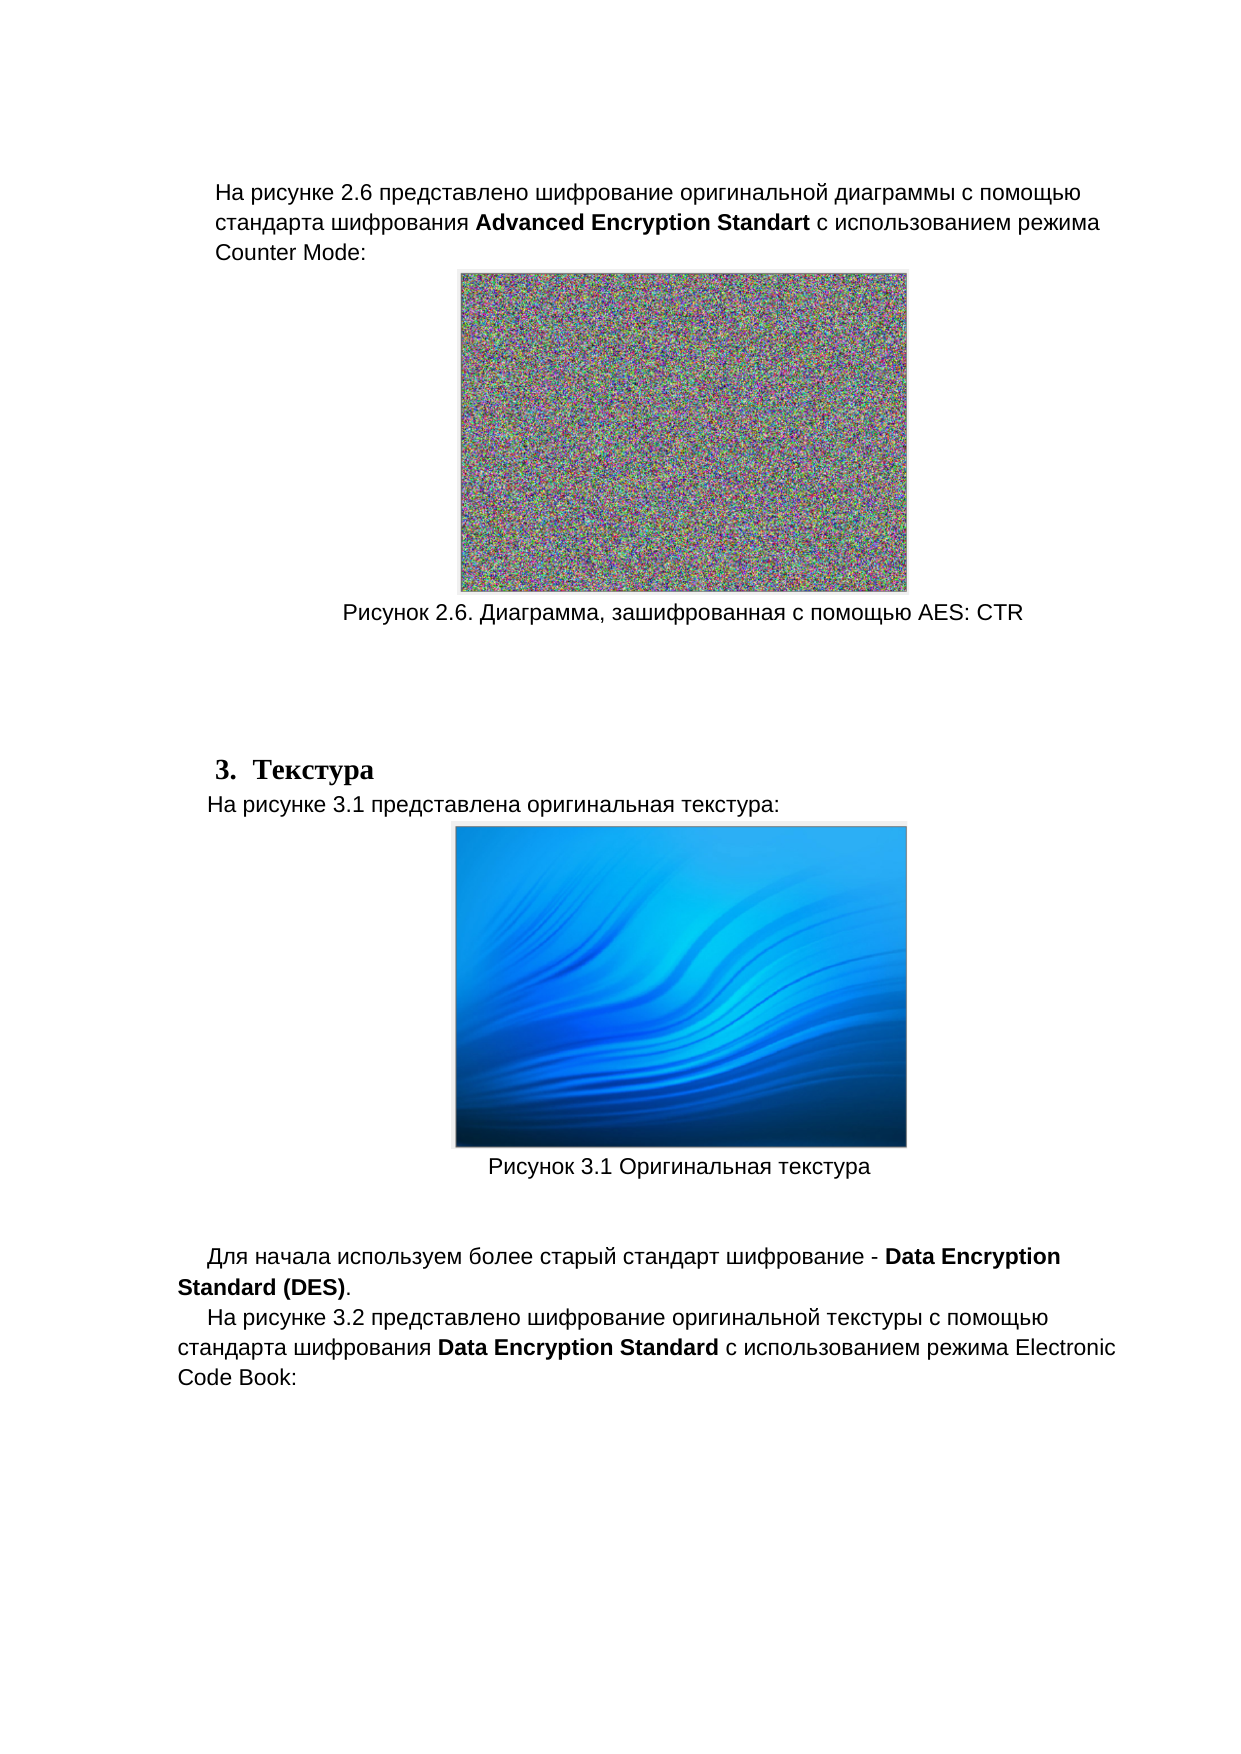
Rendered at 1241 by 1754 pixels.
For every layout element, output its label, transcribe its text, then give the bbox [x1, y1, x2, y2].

text На рисунке 3.2 представлено шифрование оригинальной текстуры с помощью стандарта шифрования Data Encryption Standard с использованием режима Electronic Code Book: [177, 1304, 1152, 1391]
picture [457, 269, 910, 595]
text На рисунке 2.6 представлено шифрование оригинальной диаграммы с помощью стандарта шифрования Advanced Encryption Standart с использованием режима Counter Mode: [215, 178, 1152, 265]
text Рисунок 3.1 Оригинальная текстура [177, 1153, 1152, 1179]
text Рисунок 2.6. Диаграмма, зашифрованная с помощью AES: CTR [215, 598, 1152, 625]
picture [451, 821, 908, 1149]
text На рисунке 3.1 представлена оригинальная текстура: [177, 791, 1152, 817]
list Текстура [215, 752, 1152, 786]
text Для начала используем более старый стандарт шифрование - Data Encryption Standard (DES). [177, 1243, 1152, 1300]
